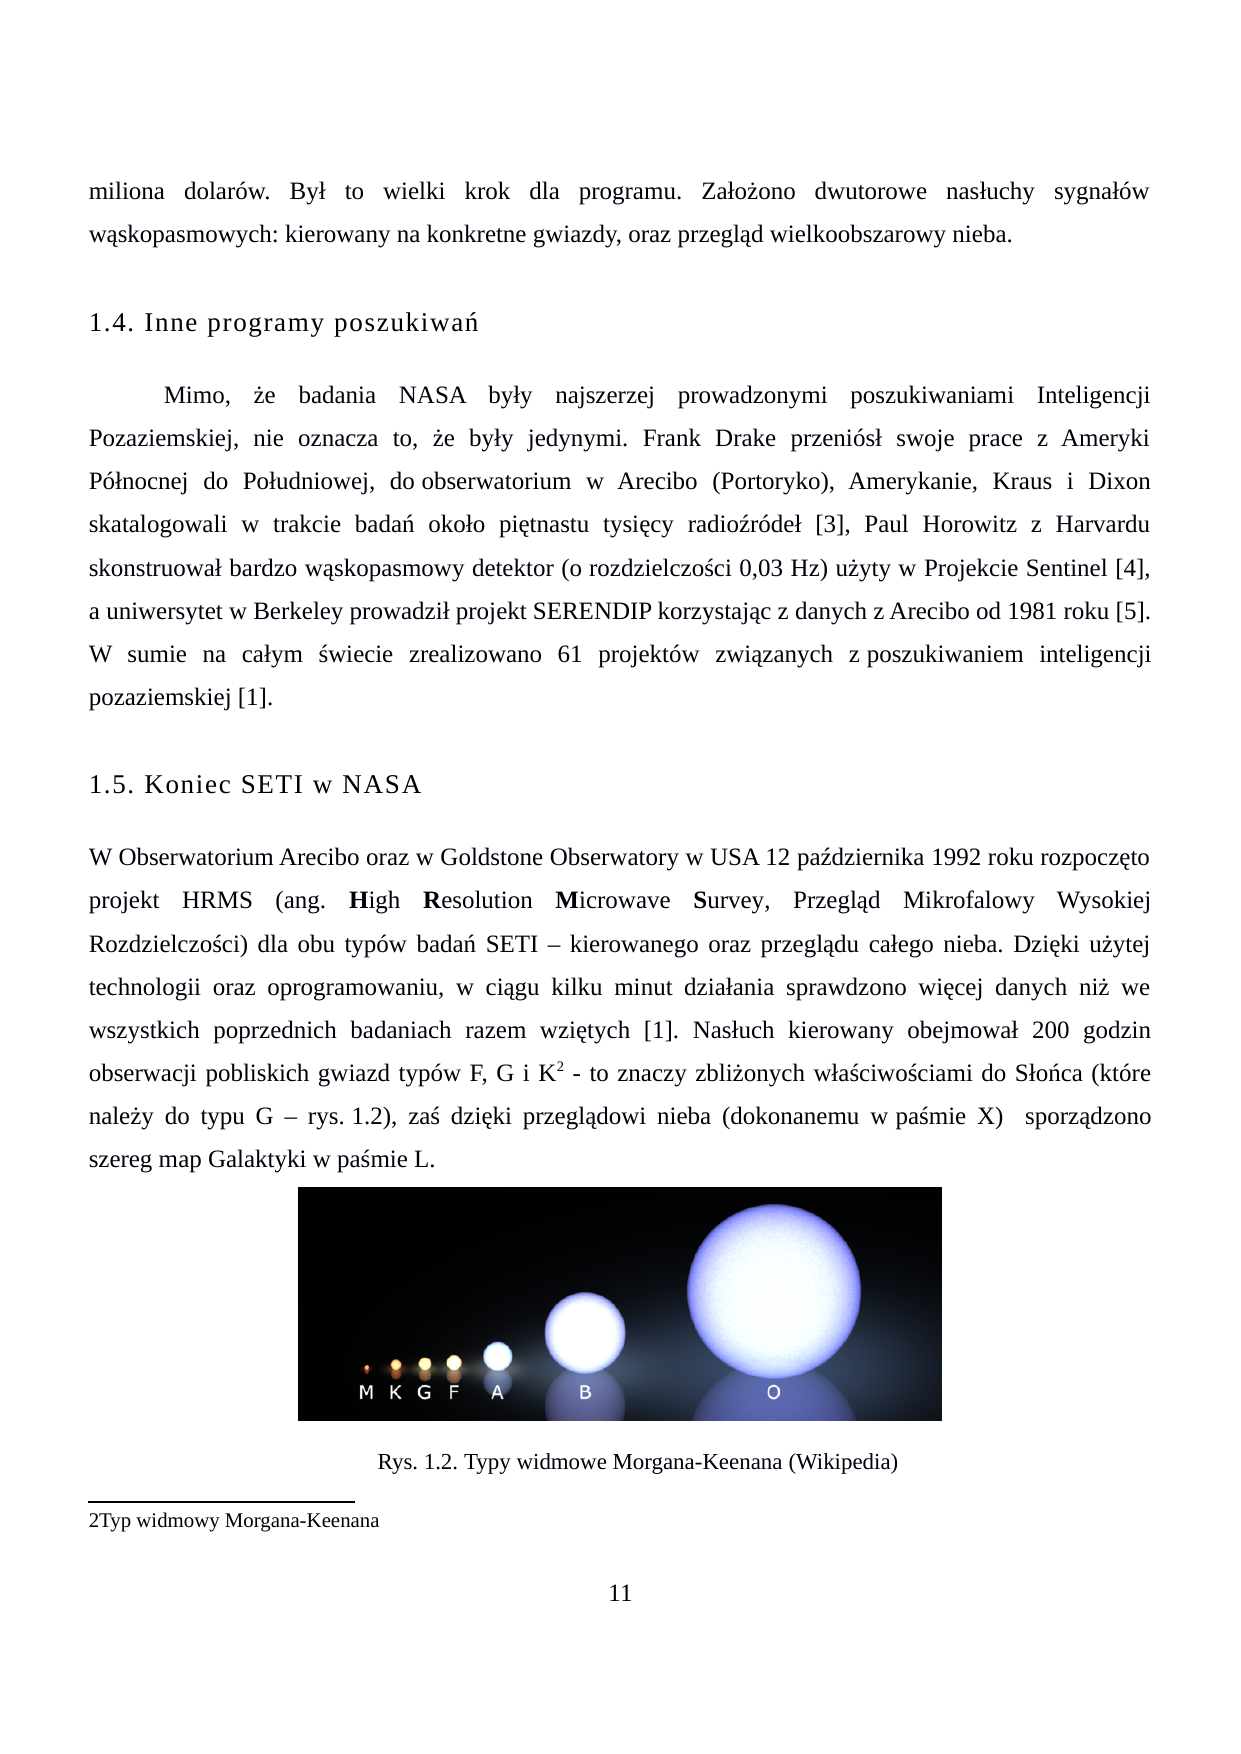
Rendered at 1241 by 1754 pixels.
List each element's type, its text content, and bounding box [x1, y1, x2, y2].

text Typ widmowy Morgana-Keenana [88, 1508, 1152, 1532]
subtitle 1.4. Inne programy poszukiwań [88, 306, 1152, 337]
text Mimo, że badania NASA były najszerzej prowadzonymi poszukiwaniami Inteligencji Pozaziemskiej, nie oznacza to, że były jedynymi. Frank Drake przeniósł swoje prace z Ameryki Północnej do Południowej, do obserwatorium w Arecibo (Portoryko), Amerykanie, Kraus i Dixon skatalogowali w trakcie badań około piętnastu tysięcy radioźródeł [3], Paul Horowitz z Harvardu skonstruował bardzo wąskopasmowy detektor (o rozdzielczości 0,03 Hz) użyty w Projekcie Sentinel [4], a uniwersytet w Berkeley prowadził projekt SERENDIP korzystając z danych z Arecibo od 1981 roku [5]. W sumie na całym świecie zrealizowano 61 projektów związanych z poszukiwaniem inteligencji pozaziemskiej [1]. [88, 380, 1152, 711]
text Rys. 1.2. Typy widmowe Morgana-Keenana (Wikipedia) [88, 1187, 1152, 1475]
text miliona dolarów. Był to wielki krok dla programu. Założono dwutorowe nasłuchy sygnałów wąskopasmowych: kierowany na konkretne gwiazdy, oraz przegląd wielkoobszarowy nieba. [88, 176, 1152, 248]
subtitle 1.5. Koniec SETI w NASA [88, 768, 1152, 799]
picture [298, 1187, 942, 1421]
text W Obserwatorium Arecibo oraz w Goldstone Obserwatory w USA 12 października 1992 roku rozpoczęto projekt HRMS (ang. High Resolution Microwave Survey, Przegląd Mikrofalowy Wysokiej Rozdzielczości) dla obu typów badań SETI – kierowanego oraz przeglądu całego nieba. Dzięki użytej technologii oraz oprogramowaniu, w ciągu kilku minut działania sprawdzono więcej danych niż we wszystkich poprzednich badaniach razem wziętych [1]. Nasłuch kierowany obejmował 200 godzin obserwacji pobliskich gwiazd typów F, G i K - to znaczy zbliżonych właściwościami do Słońca (które należy do typu G – rys. 1.2), zaś dzięki przeglądowi nieba (dokonanemu w paśmie X) sporządzono szereg map Galaktyki w paśmie L. [88, 842, 1152, 1173]
